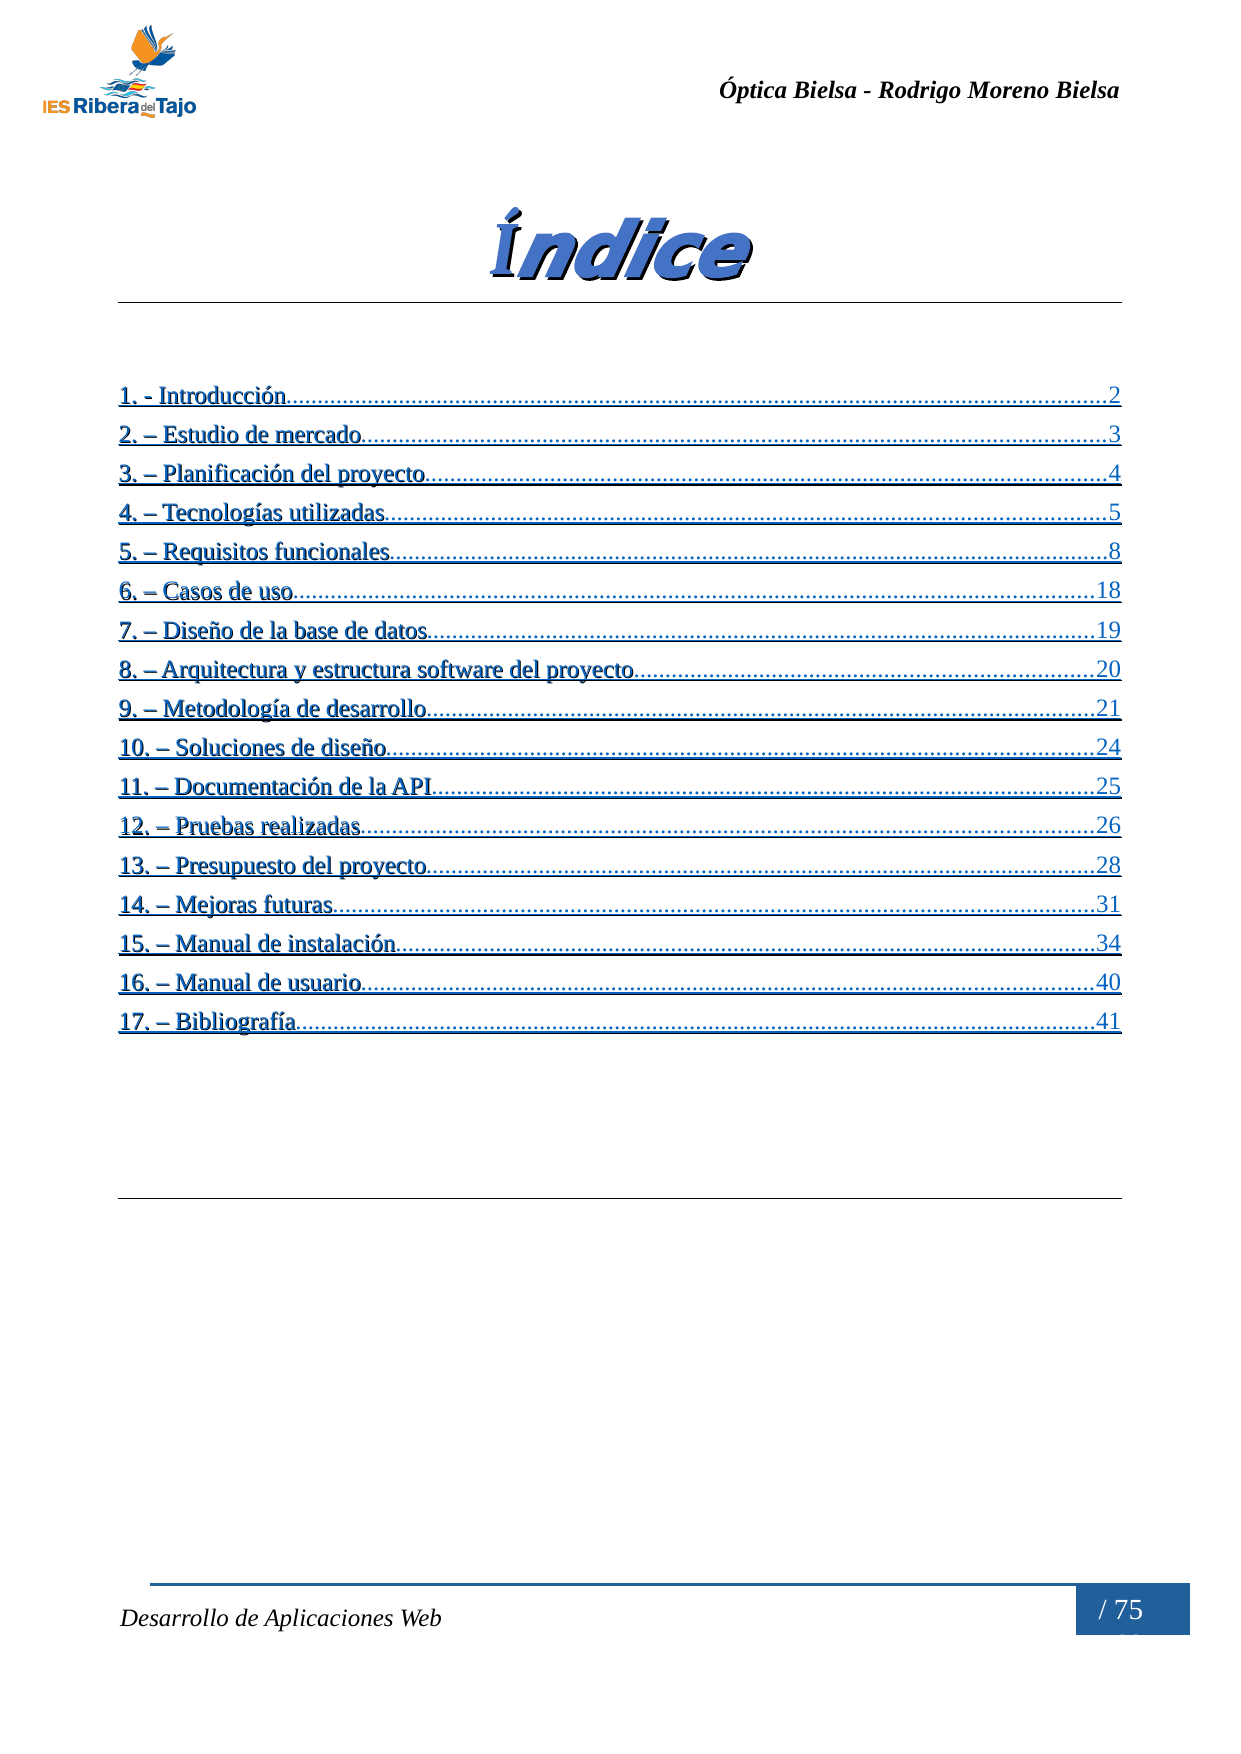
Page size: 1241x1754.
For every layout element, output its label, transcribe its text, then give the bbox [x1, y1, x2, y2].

text 17. – Bibliografía 41 [118, 1006, 1122, 1032]
text 8. – Arquitectura y estructura software del proyecto 20 [118, 654, 1122, 680]
text 11. – Documentación de la API 25 [118, 771, 1122, 797]
text 10. – Soluciones de diseño 24 [118, 732, 1122, 758]
text 2. – Estudio de mercado 3 [118, 419, 1122, 445]
text 3. – Planificación del proyecto 4 [118, 458, 1122, 484]
text Índice [118, 207, 1122, 302]
text 7. – Diseño de la base de datos 19 [118, 615, 1122, 641]
text 4. – Tecnologías utilizadas 5 [118, 497, 1122, 523]
text 6. – Casos de uso 18 [118, 576, 1122, 602]
text 9. – Metodología de desarrollo 21 [118, 693, 1122, 719]
text 1. - Introducción 2 [118, 380, 1122, 406]
text 15. – Manual de instalación 34 [118, 928, 1122, 954]
text 13. – Presupuesto del proyecto 28 [118, 850, 1122, 876]
text 14. – Mejoras futuras 31 [118, 889, 1122, 915]
text 5. – Requisitos funcionales 8 [118, 536, 1122, 562]
text 12. – Pruebas realizadas 26 [118, 811, 1122, 837]
text 16. – Manual de usuario 40 [118, 967, 1122, 993]
